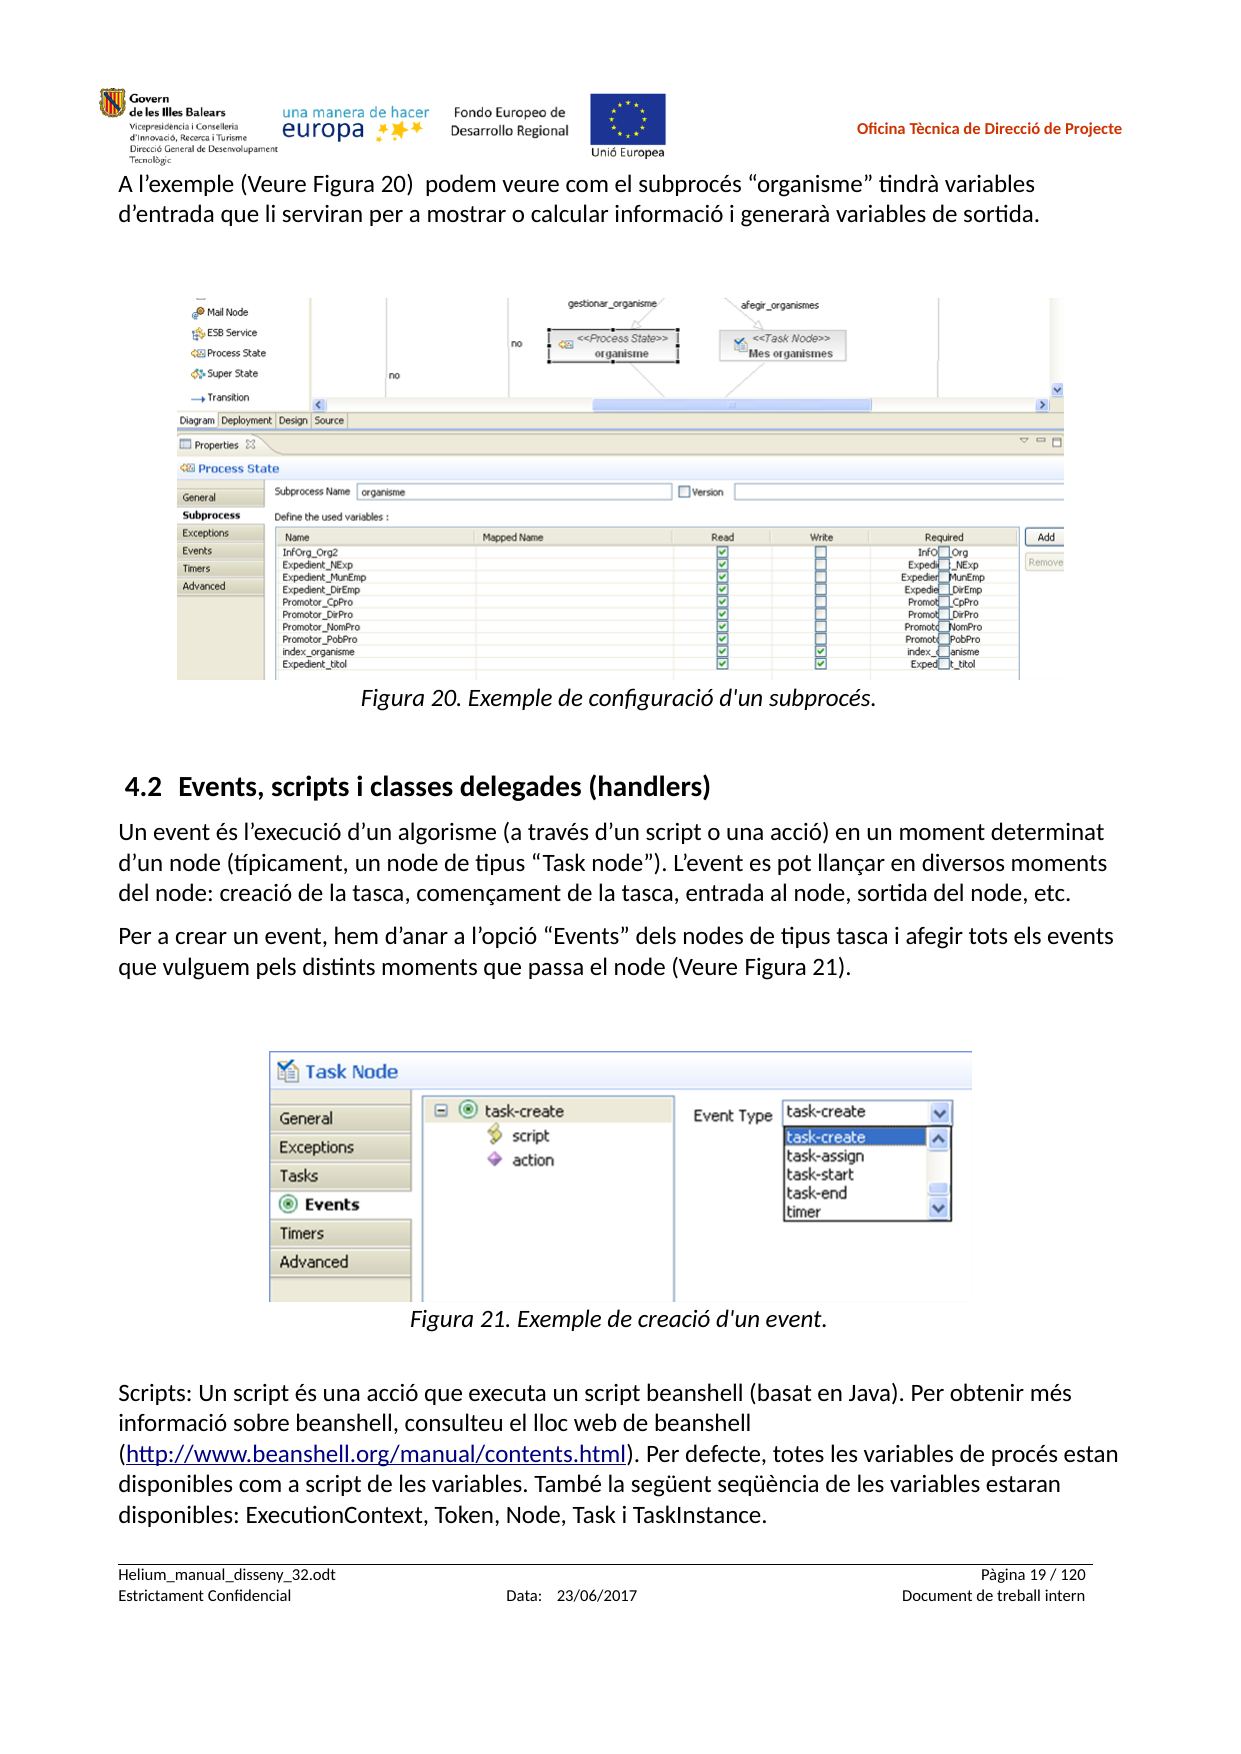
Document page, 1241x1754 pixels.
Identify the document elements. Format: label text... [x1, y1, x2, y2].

text Figura 21. Exemple de creació d'un event. [267, 1304, 973, 1334]
text Un event és l’execució d’un algorisme (a través d’un script o una acció) en un moment determinat d’un node (típicament, un node de tipus “Task node”). L’event es pot llançar en diversos moments del node: creació de la tasca, començament de la tasca, entrada al node, sortida del node, etc. [118, 816, 1122, 908]
text Per a crear un event, hem d’anar a l’opció “Events” dels nodes de tipus tasca i afegir tots els events que vulguem pels distints moments que passa el node (Veure Figura 21). [118, 920, 1122, 981]
text Scripts: Un script és una acció que executa un script beanshell (basat en Java). Per obtenir més informació sobre beanshell, consulteu el lloc web de beanshell (http://www.beanshell.org/manual/contents.html). Per defecte, totes les variables de procés estan disponibles com a script de les variables. També la següent seqüència de les variables estaran disponibles: ExecutionContext, Token, Node, Task i TaskInstance. [118, 1377, 1122, 1529]
subtitle Events, scripts i classes delegades (handlers) [118, 768, 1122, 804]
picture [267, 1049, 974, 1304]
text A l’exemple (Veure Figura 20) podem veure com el subprocés “organisme” tindrà variables d’entrada que li serviran per a mostrar o calcular informació i generarà variables de sortida. [118, 168, 1122, 229]
picture [175, 297, 1065, 682]
text Figura 20. Exemple de configuració d'un subprocés. [175, 682, 1065, 712]
picture [99, 87, 668, 166]
